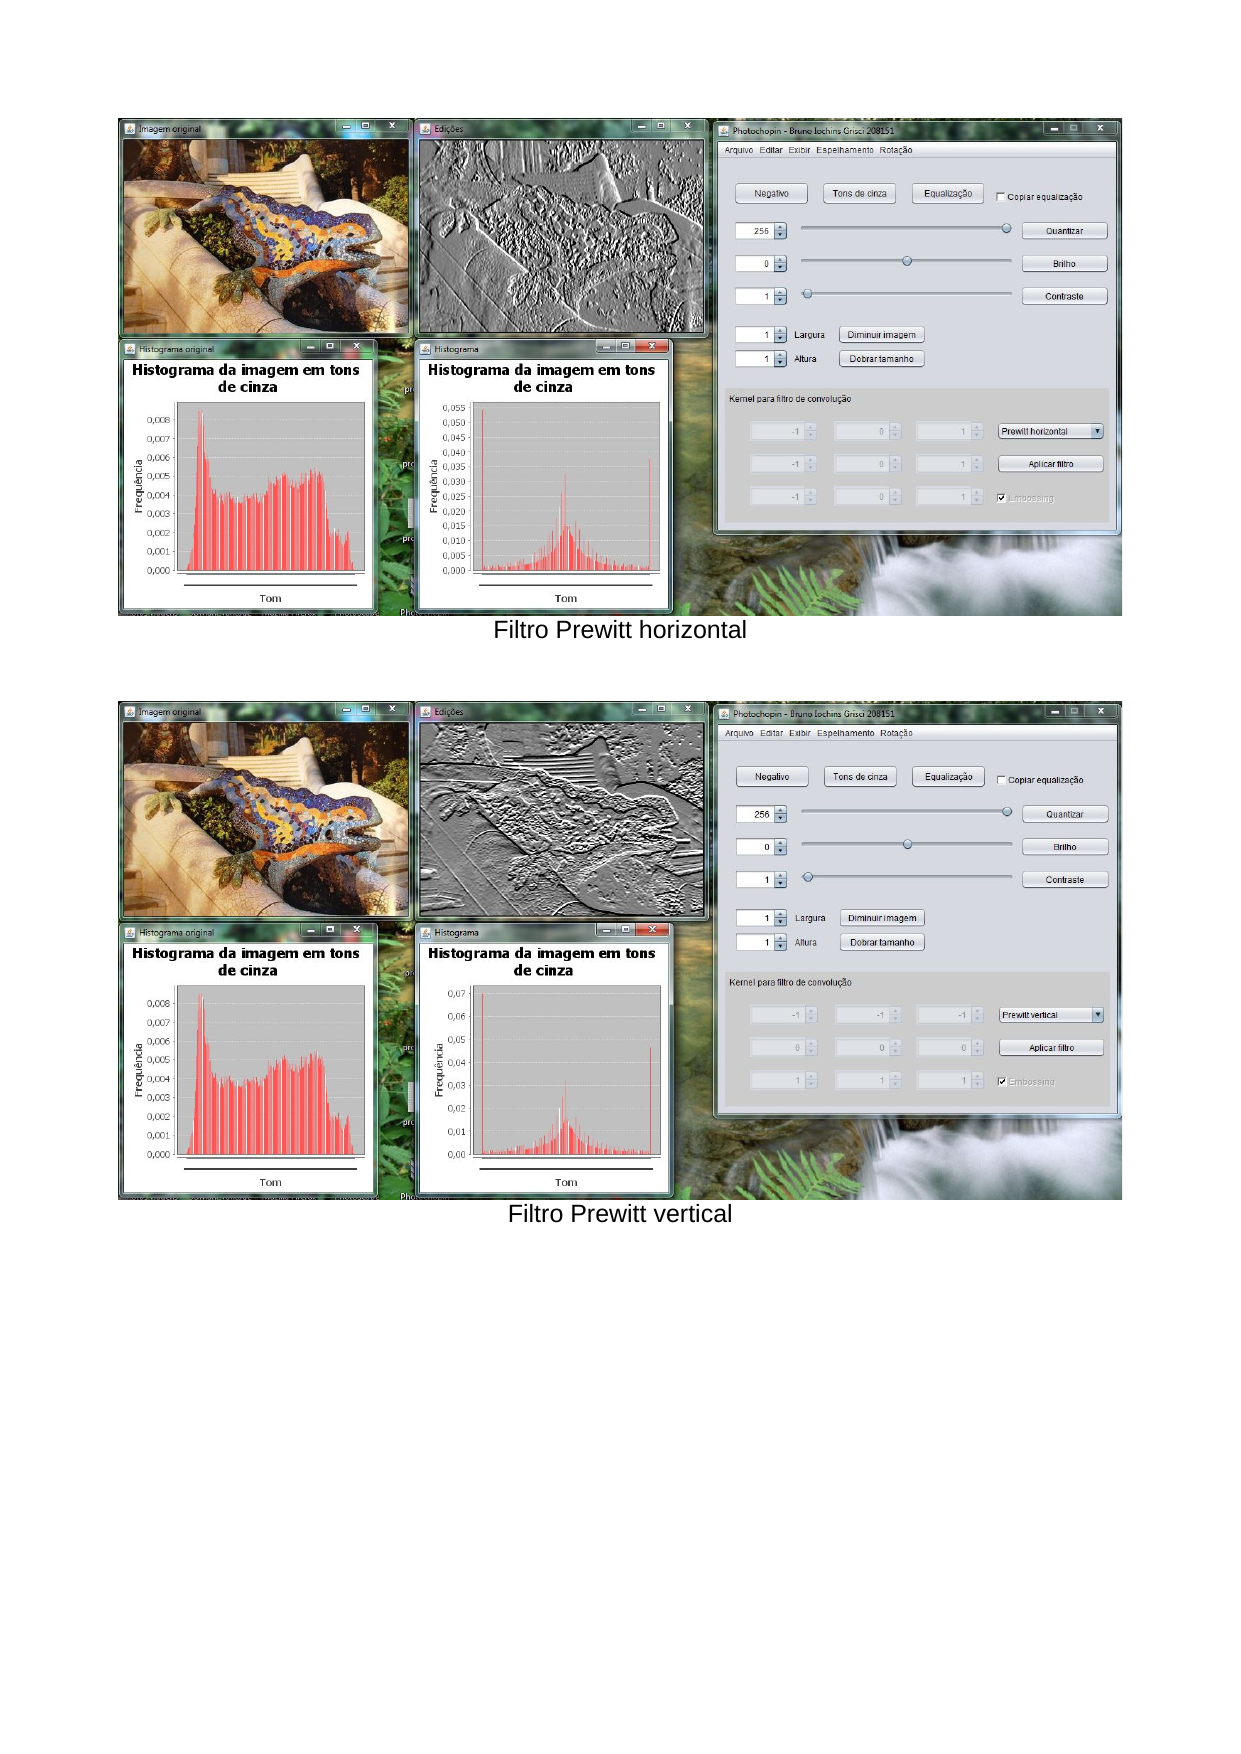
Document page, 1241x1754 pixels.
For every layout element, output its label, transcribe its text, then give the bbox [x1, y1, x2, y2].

text Filtro Prewitt vertical [118, 1200, 1122, 1228]
picture [118, 701, 1123, 1200]
text Filtro Prewitt horizontal [118, 616, 1122, 644]
picture [118, 118, 1123, 616]
